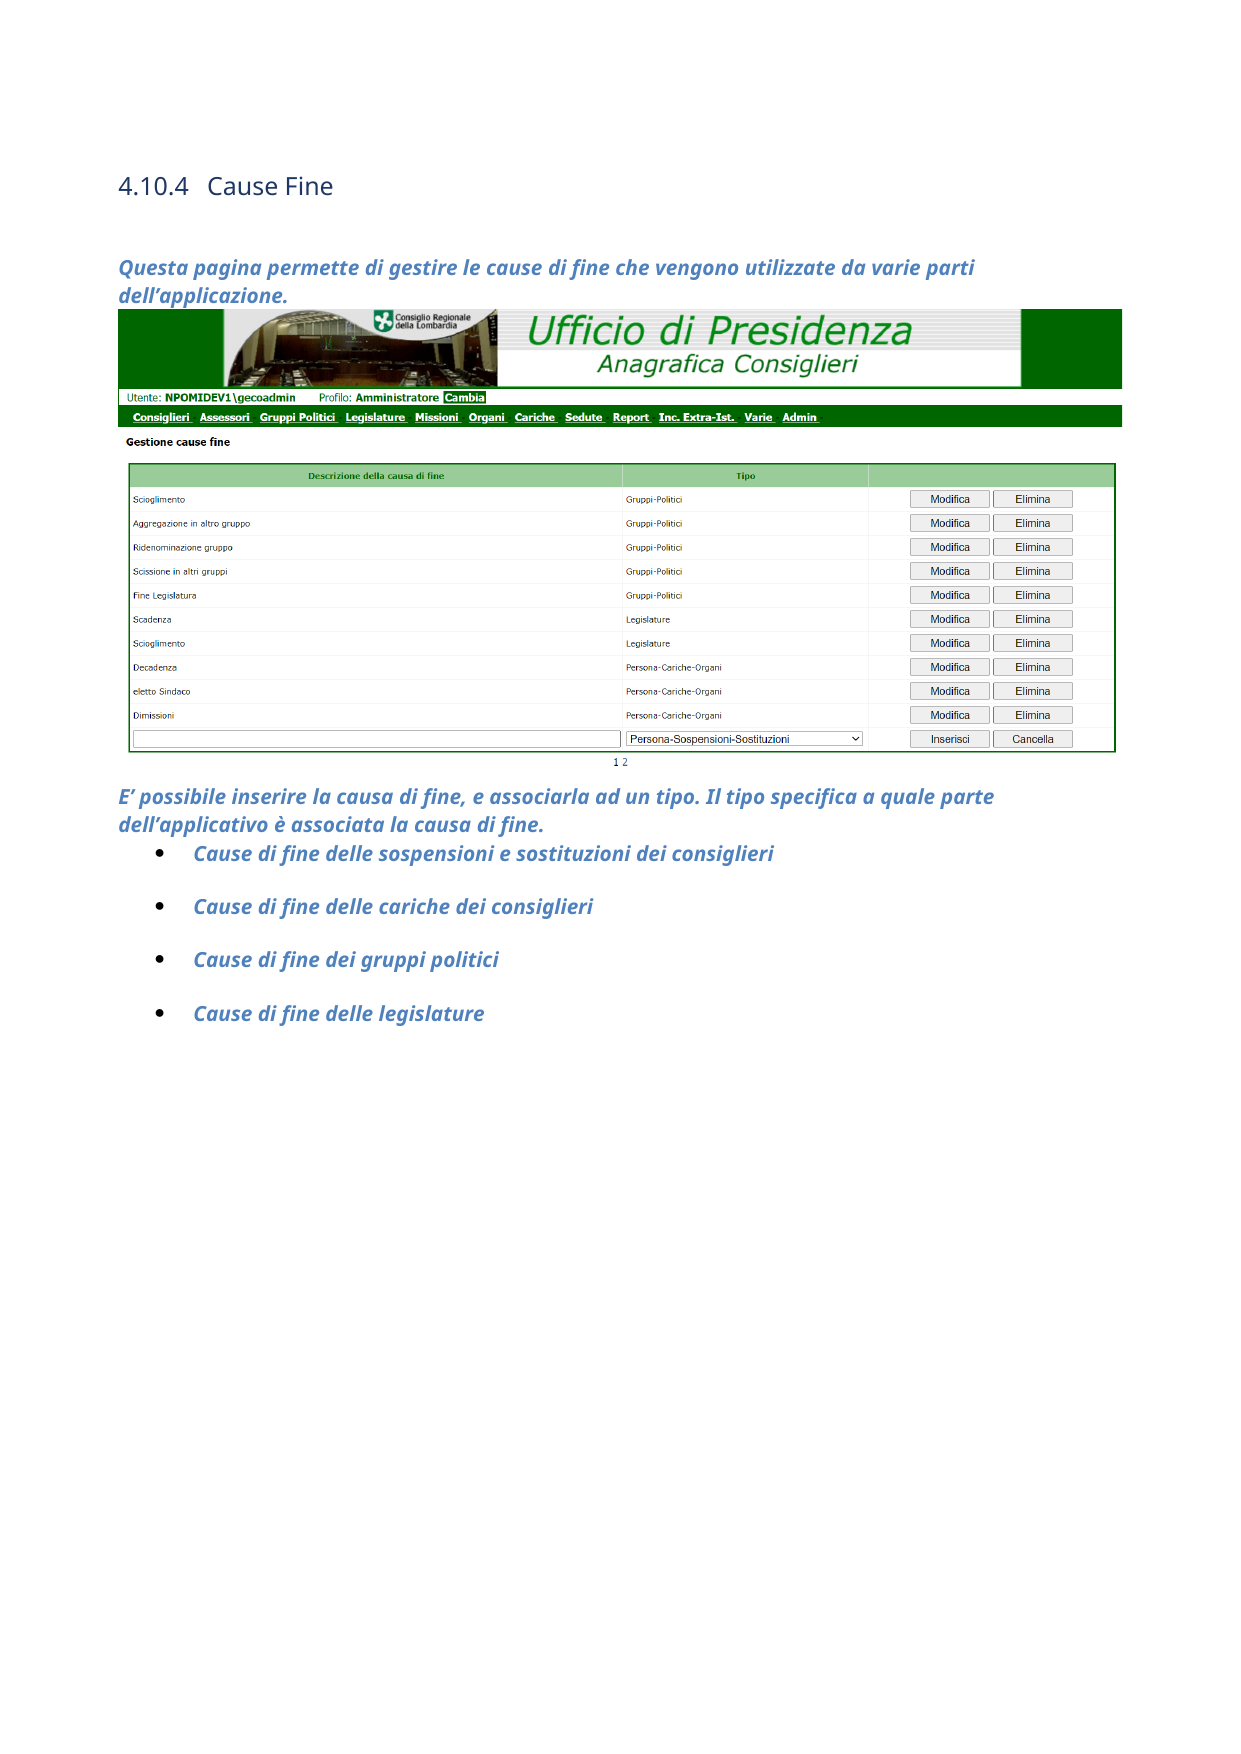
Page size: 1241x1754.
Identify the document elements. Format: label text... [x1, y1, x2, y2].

list Cause Fine [118, 168, 1122, 202]
list Cause di fine delle cariche dei consiglieri [156, 892, 1122, 921]
text Questa pagina permette di gestire le cause di fine che vengono utilizzate da varie parti dell’applicazione. [118, 253, 1122, 309]
text E’ possibile inserire la causa di fine, e associarla ad un tipo. Il tipo specifica a quale parte dell’applicativo è associata la causa di fine. [118, 782, 1122, 839]
list Cause di fine delle legislature [156, 999, 1122, 1027]
list Cause di fine delle sospensioni e sostituzioni dei consiglieri [156, 839, 1122, 867]
list Cause di fine dei gruppi politici [156, 946, 1122, 974]
